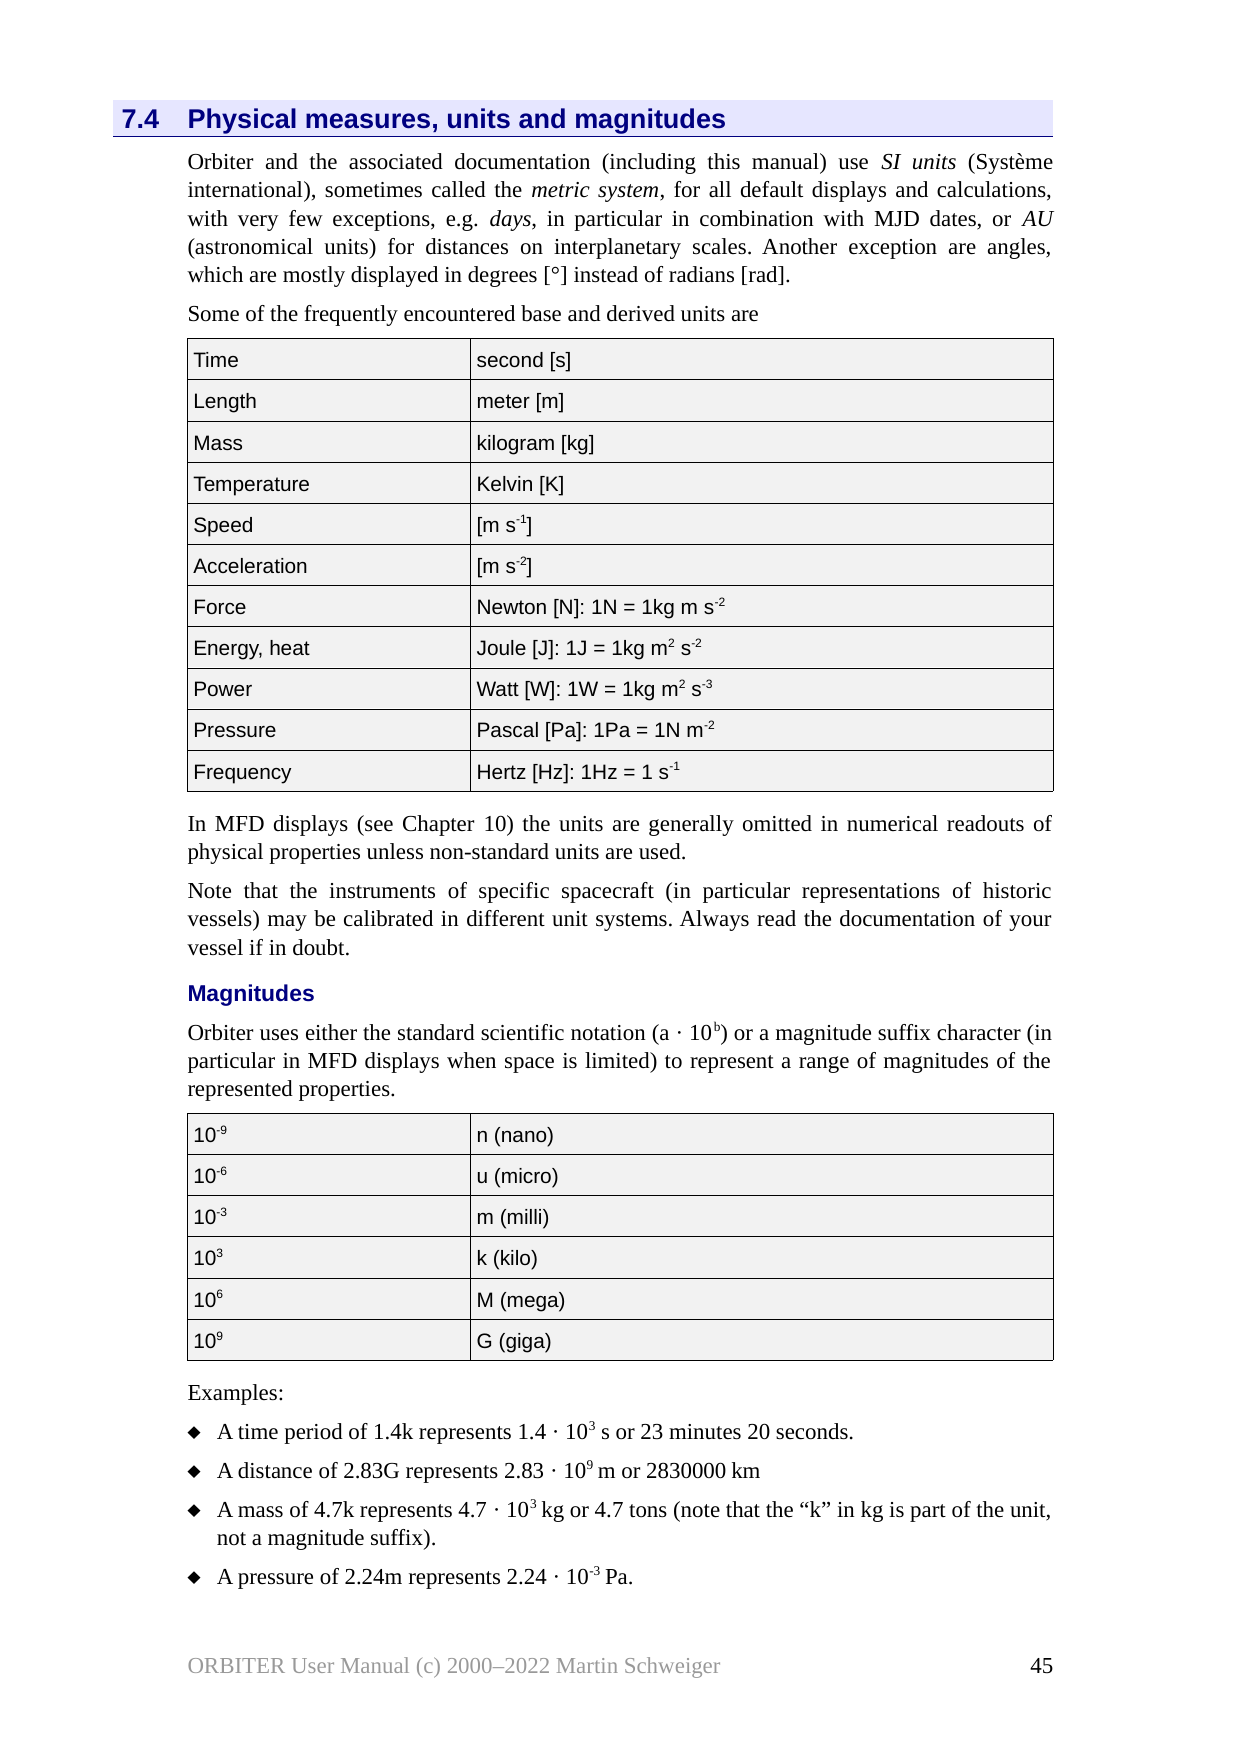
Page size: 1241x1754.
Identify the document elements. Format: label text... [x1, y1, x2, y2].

table_cell Length [188, 380, 470, 421]
table_cell M (mega) [471, 1279, 1053, 1319]
table_cell Energy, heat [188, 627, 470, 667]
table_cell Speed [188, 504, 470, 544]
list A distance of 2.83G represents 2.83 · 109 m or 2830000 km [187, 1456, 1053, 1484]
table_cell 10-6 [188, 1155, 470, 1195]
table_cell Frequency [188, 751, 470, 791]
table_cell u (micro) [471, 1155, 1053, 1195]
table_cell 109 [188, 1320, 470, 1360]
table_cell G (giga) [471, 1320, 1053, 1360]
table_cell Watt [W]: 1W = 1kg m2 s-3 [471, 669, 1053, 708]
table_header 10-9 [188, 1114, 470, 1154]
table_cell [m s-2] [471, 545, 1053, 585]
table_cell m (milli) [471, 1196, 1053, 1236]
text In MFD displays (see Chapter 10) the units are generally omitted in numerical readouts of physical properties unless non-standard units are used. [187, 809, 1053, 865]
table_header n (nano) [471, 1114, 1053, 1154]
table_cell kilogram [kg] [471, 422, 1053, 462]
list A mass of 4.7k represents 4.7 · 103 kg or 4.7 tons (note that the “k” in kg is part of the unit, not a magnitude suffix). [187, 1494, 1053, 1551]
table_cell Joule [J]: 1J = 1kg m2 s-2 [471, 627, 1053, 667]
table_cell Kelvin [K] [471, 463, 1053, 503]
table_cell 106 [188, 1279, 470, 1319]
table_cell Force [188, 586, 470, 626]
subtitle Physical measures, units and magnitudes [113, 100, 1053, 136]
table_cell Newton [N]: 1N = 1kg m s-2 [471, 586, 1053, 626]
table_cell Acceleration [188, 545, 470, 585]
text Some of the frequently encountered base and derived units are [187, 299, 1053, 328]
text Orbiter and the associated documentation (including this manual) use SI units (Système international), sometimes called the metric system, for all default displays and calculations, with very few exceptions, e.g. days, in particular in combination with MJD dates, or AU (astronomical units) for distances on interplanetary scales. Another exception are angles, which are mostly displayed in degrees [°] instead of radians [rad]. [187, 147, 1053, 289]
text Examples: [187, 1378, 1053, 1406]
table_cell Temperature [188, 463, 470, 503]
table_cell 10-3 [188, 1196, 470, 1236]
table_cell Pascal [Pa]: 1Pa = 1N m-2 [471, 710, 1053, 750]
table_cell meter [m] [471, 380, 1053, 421]
list A time period of 1.4k represents 1.4 · 103 s or 23 minutes 20 seconds. [187, 1417, 1053, 1445]
list A pressure of 2.24m represents 2.24 · 10-3 Pa. [187, 1562, 1053, 1590]
text Orbiter uses either the standard scientific notation (a · 10b) or a magnitude suffix character (in particular in MFD displays when space is limited) to represent a range of magnitudes of the represented properties. [187, 1017, 1053, 1102]
table_cell Hertz [Hz]: 1Hz = 1 s-1 [471, 751, 1053, 791]
table_cell 103 [188, 1237, 470, 1278]
subtitle Magnitudes [187, 980, 1053, 1007]
table_header second [s] [471, 339, 1053, 379]
table_cell Power [188, 669, 470, 708]
table_cell k (kilo) [471, 1237, 1053, 1278]
text Note that the instruments of specific spacecraft (in particular representations of historic vessels) may be calibrated in different unit systems. Always read the documentation of your vessel if in doubt. [187, 876, 1053, 961]
table_cell Mass [188, 422, 470, 462]
table_cell [m s-1] [471, 504, 1053, 544]
table_header Time [188, 339, 470, 379]
table_cell Pressure [188, 710, 470, 750]
